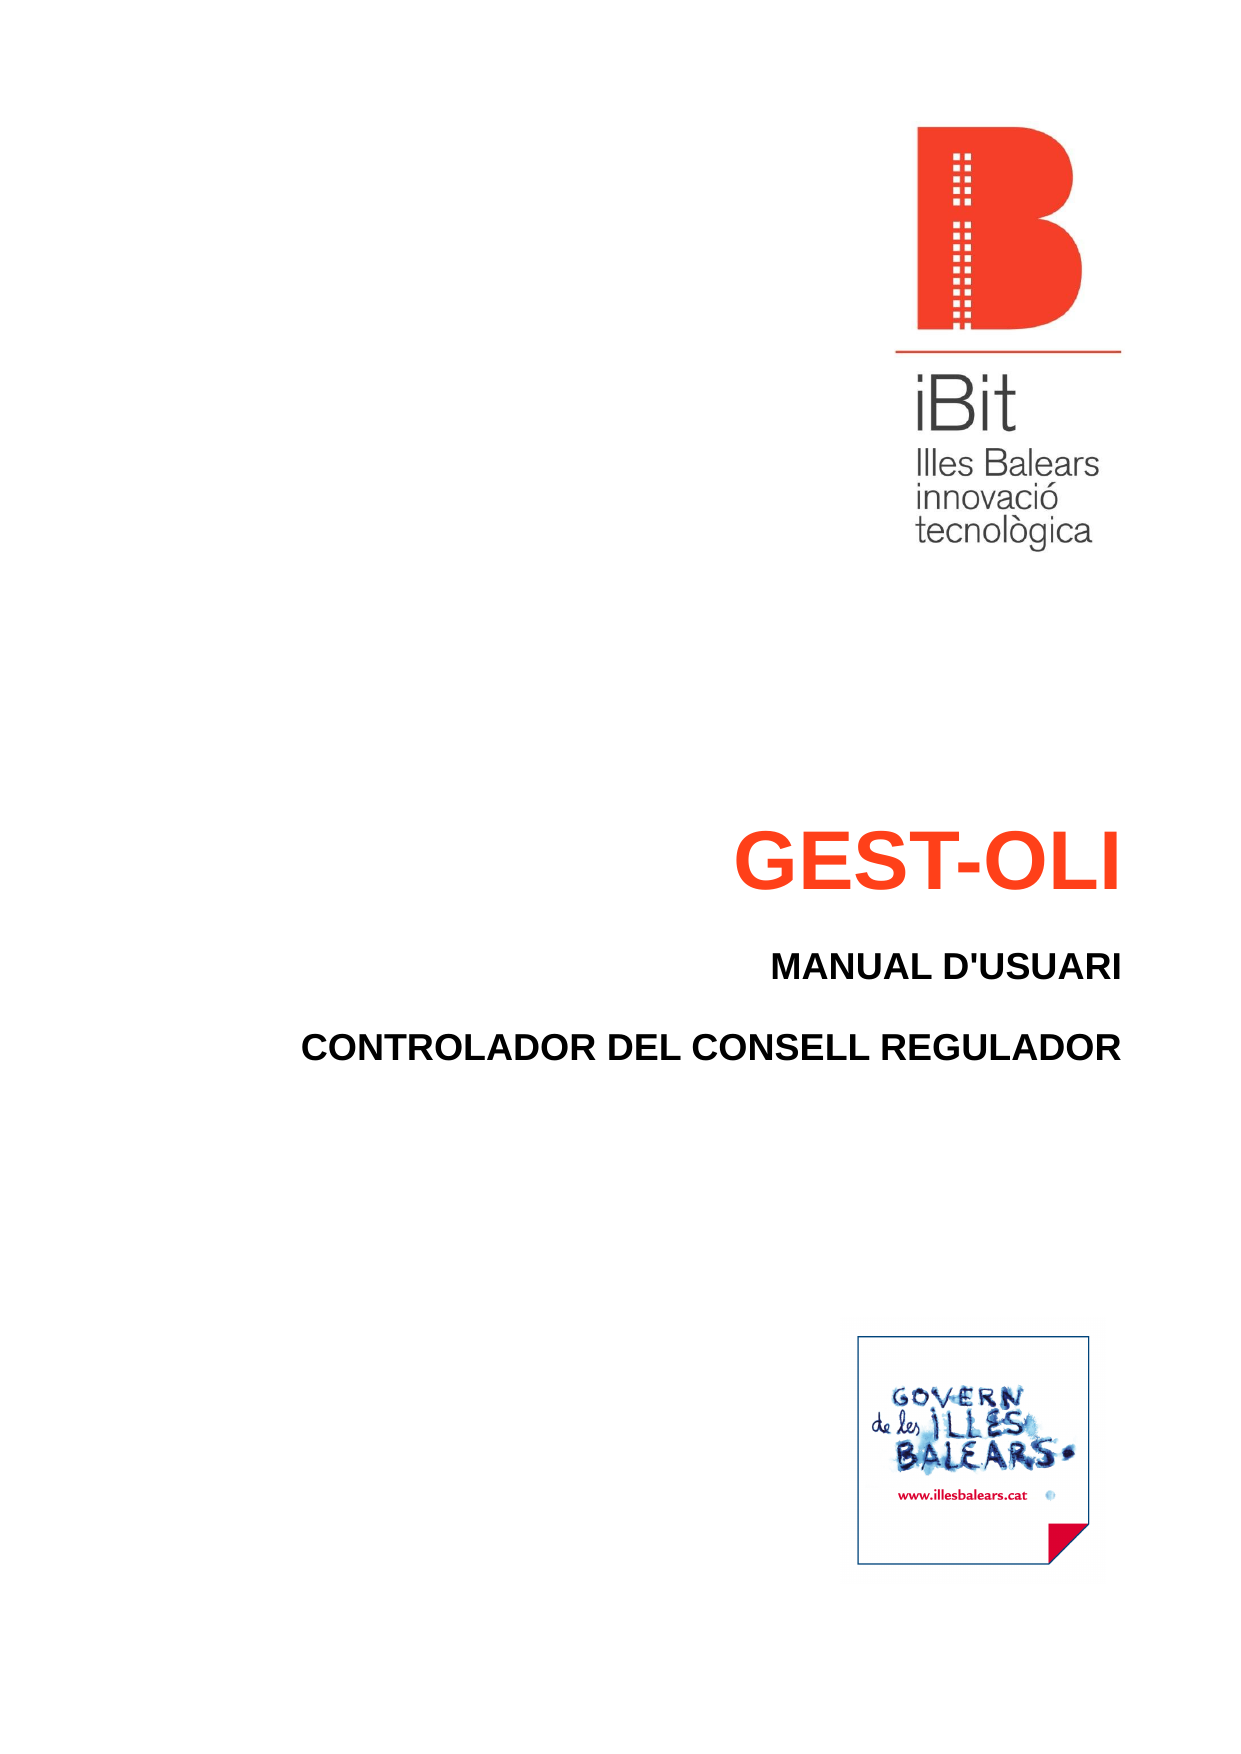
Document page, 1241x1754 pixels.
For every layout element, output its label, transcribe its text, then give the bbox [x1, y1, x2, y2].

table_header [453, 1311, 787, 1627]
table_header [118, 1311, 453, 1627]
title GEST-OLI [118, 811, 1122, 907]
subtitle CONTROLADOR DEL CONSELL REGULADOR [118, 1025, 1122, 1068]
subtitle MANUAL D'USUARI [118, 944, 1122, 988]
picture [893, 121, 1125, 557]
table_header [788, 1311, 1122, 1627]
picture [840, 1317, 1107, 1584]
